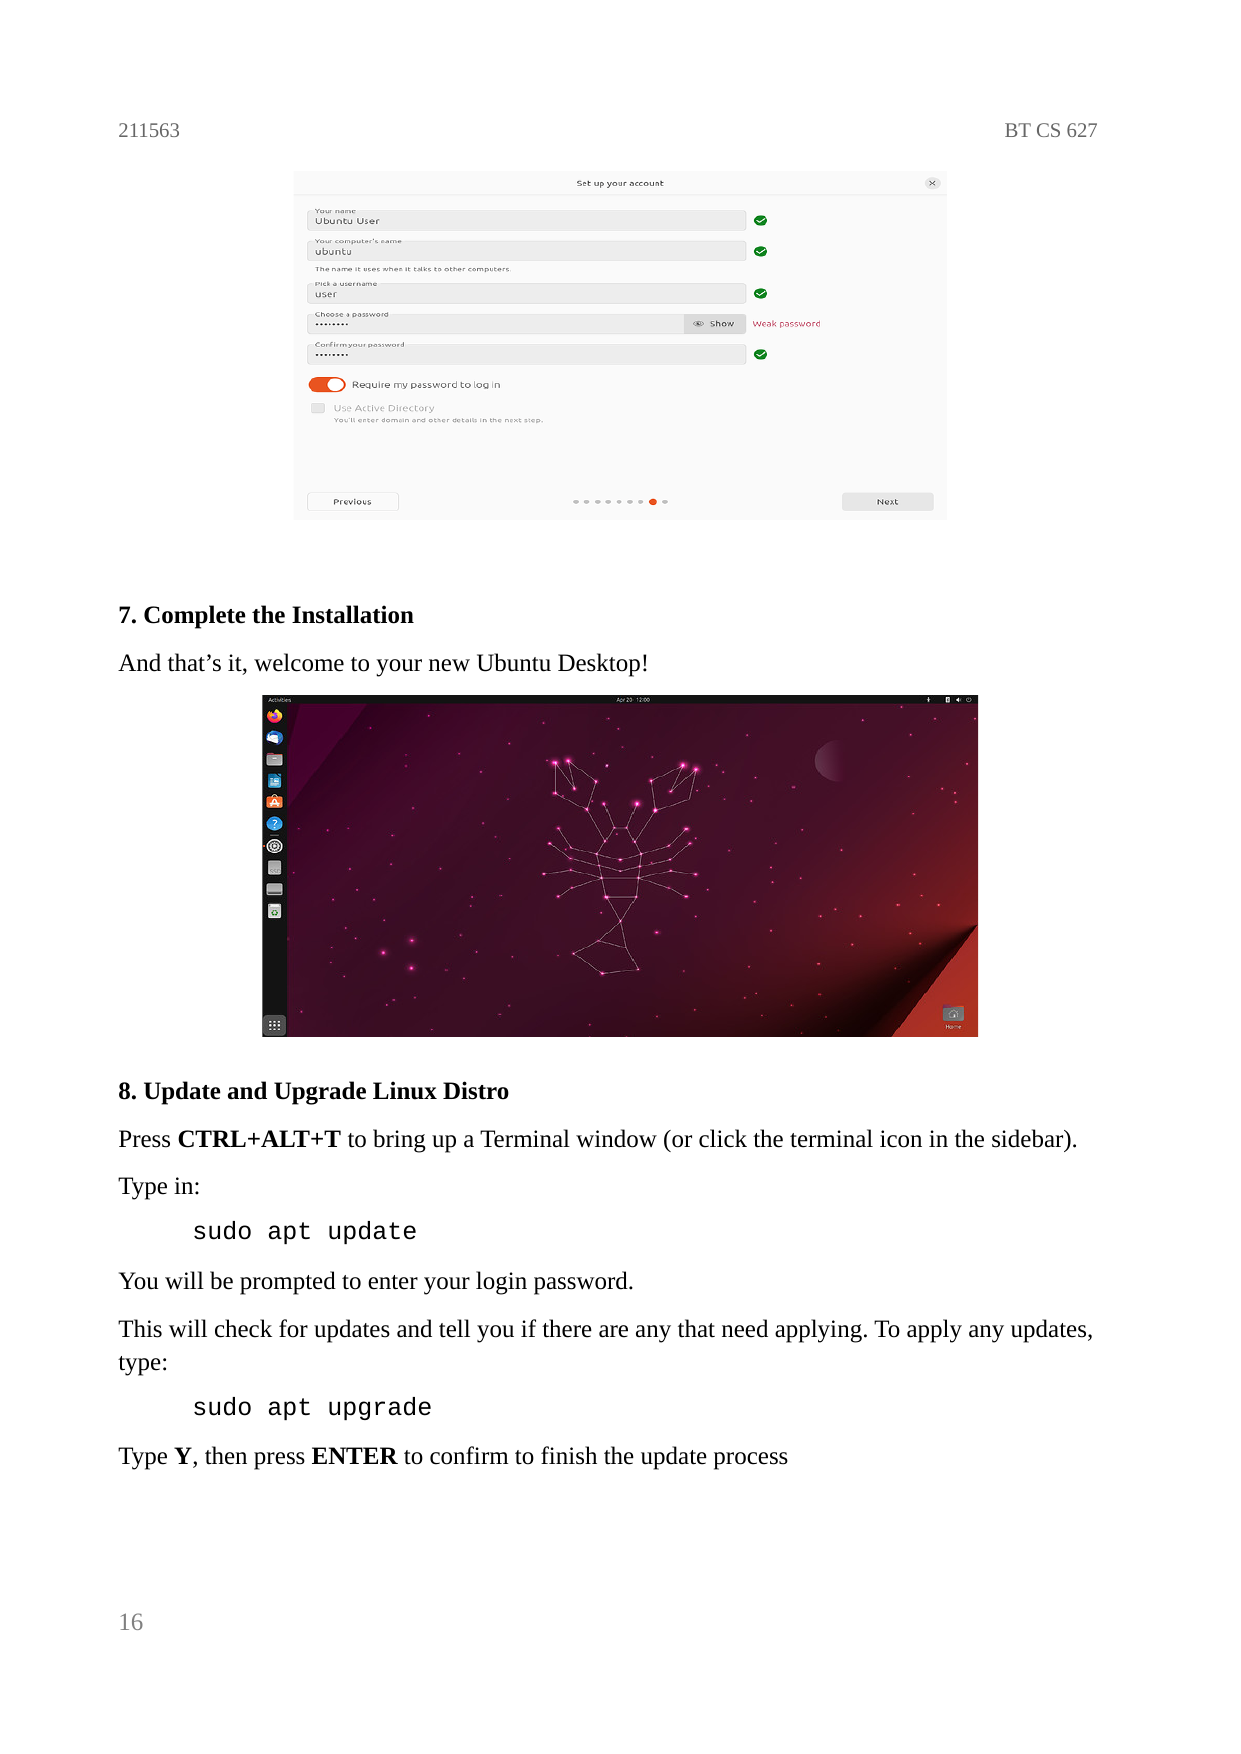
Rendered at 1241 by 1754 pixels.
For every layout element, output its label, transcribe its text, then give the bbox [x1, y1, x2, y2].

picture [293, 171, 947, 520]
text And that’s it, welcome to your new Ubuntu Desktop! [118, 648, 1122, 676]
text This will check for updates and tell you if there are any that need applying. To apply any updates, type: [118, 1314, 1122, 1375]
text 7. Complete the Installation [118, 600, 1122, 629]
text Type Y, then press ENTER to confirm to finish the update process [118, 1441, 1122, 1470]
text Press CTRL+ALT+T to bring up a Terminal window (or click the terminal icon in the sidebar). [118, 1124, 1122, 1152]
text 8. Update and Upgrade Linux Distro [118, 1076, 1122, 1105]
picture [262, 695, 979, 1037]
text Type in: [118, 1171, 1122, 1200]
text You will be prompted to enter your login password. [118, 1266, 1122, 1295]
text sudo apt update [118, 1219, 1122, 1247]
text sudo apt upgrade [118, 1394, 1122, 1423]
